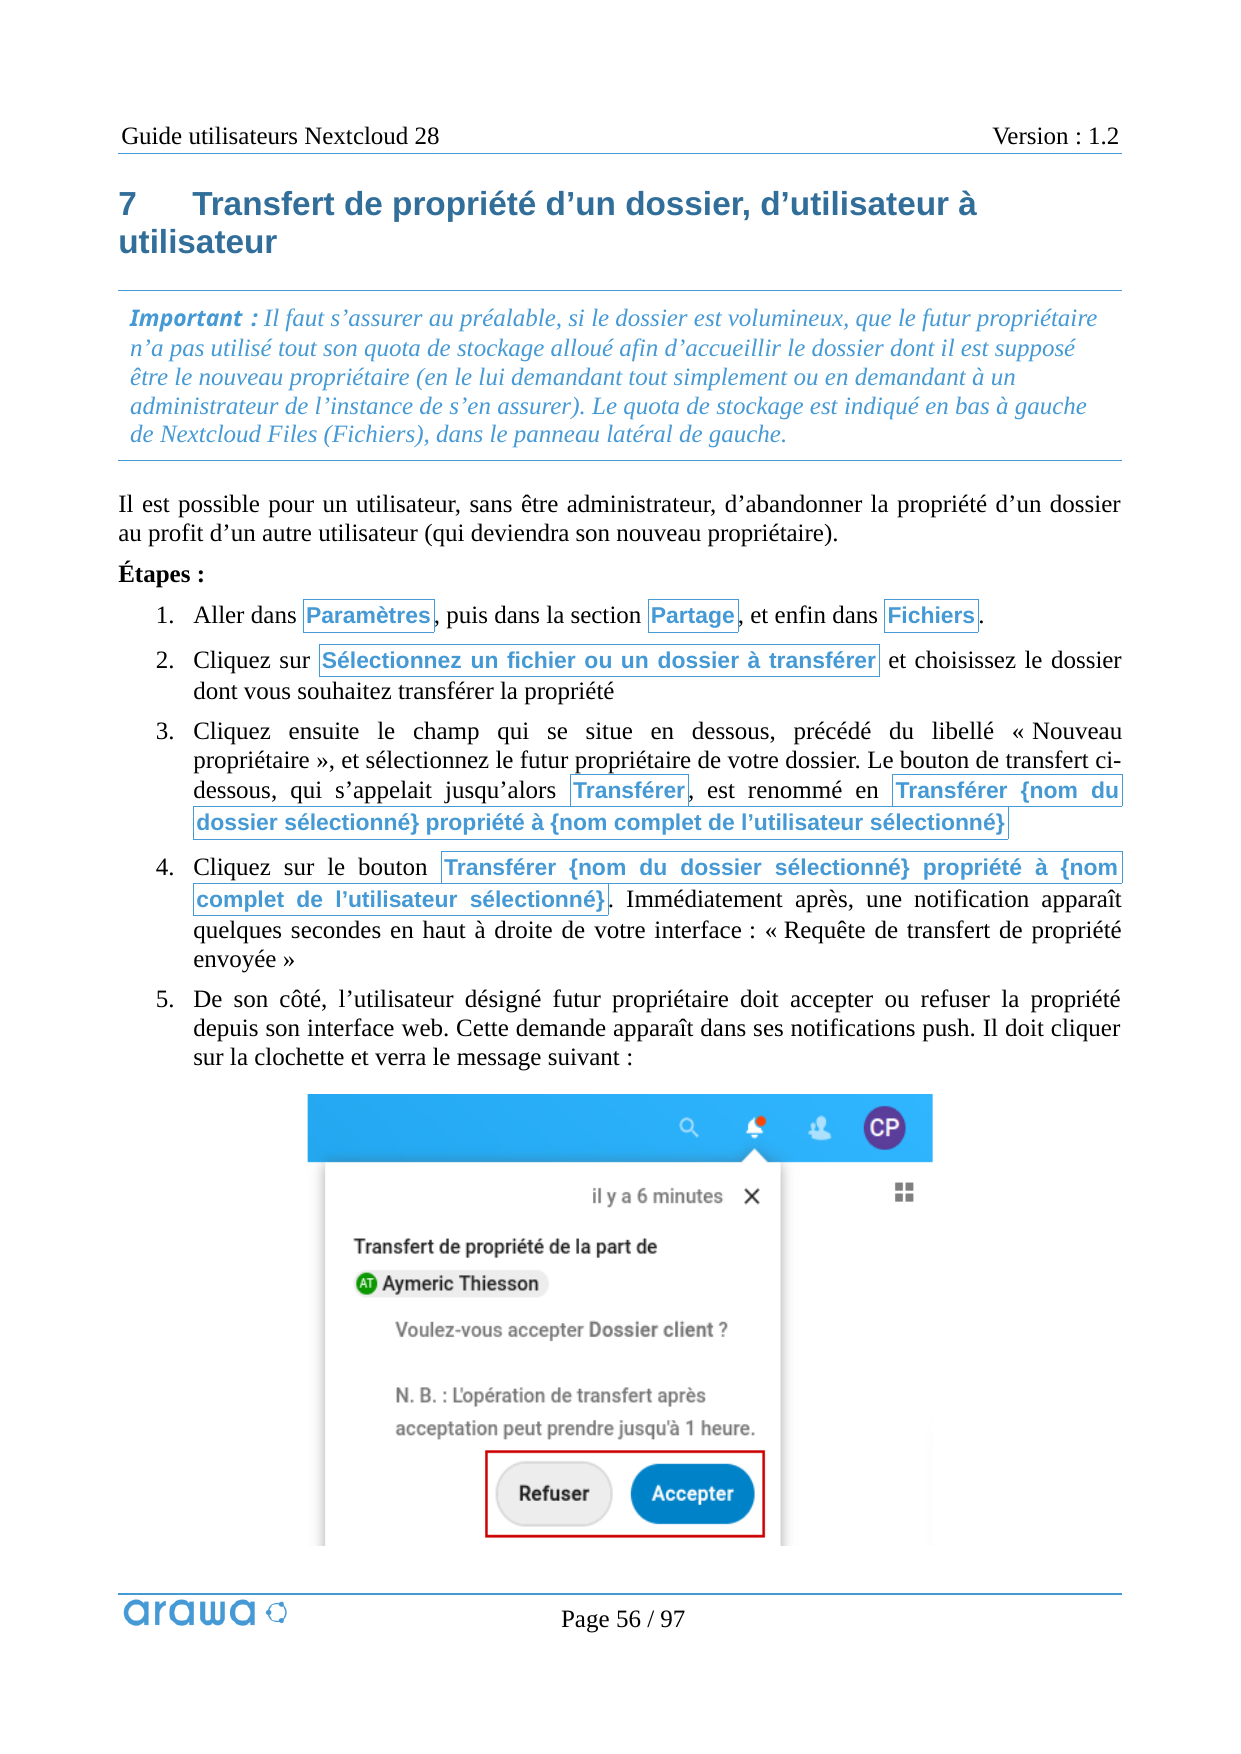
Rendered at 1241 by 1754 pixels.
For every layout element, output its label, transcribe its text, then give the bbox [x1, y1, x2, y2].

list Cliquez sur le bouton Transférer {nom du dossier sélectionné} propriété à {nom complet de l’utilisateur sélectionné}. Immédiatement après, une notification apparaît quelques secondes en haut à droite de votre interface : « Requête de transfert de propriété envoyée » [156, 851, 1122, 973]
text Étapes : [118, 559, 1122, 588]
list Aller dans Paramètres, puis dans la section Partage, et enfin dans Fichiers. [649, 600, 738, 632]
list Aller dans Paramètres, puis dans la section Partage, et enfin dans Fichiers. [739, 599, 884, 632]
text Important : Il faut s’assurer au préalable, si le dossier est volumineux, que le futur propriétaire n’a pas utilisé tout son quota de stockage alloué afin d’accueillir le dossier dont il est supposé être le nouveau propriétaire (en le lui demandant tout simplement ou en demandant à un administrateur de l’instance de s’en assurer). Le quota de stockage est indiqué en bas à gauche de Nextcloud Files (Fichiers), dans le panneau latéral de gauche. [118, 291, 1122, 460]
list De son côté, l’utilisateur désigné futur propriétaire doit accepter ou refuser la propriété depuis son interface web. Cette demande apparaît dans ses notifications push. Il doit cliquer sur la clochette et verra le message suivant : [156, 984, 1122, 1071]
list Aller dans Paramètres, puis dans la section Partage, et enfin dans Fichiers. [979, 599, 1122, 632]
list Aller dans Paramètres, puis dans la section Partage, et enfin dans Fichiers. [304, 600, 434, 632]
list Cliquez ensuite le champ qui se situe en dessous, précédé du libellé « Nouveau propriétaire », et sélectionnez le futur propriétaire de votre dossier. Le bouton de transfert ci-dessous, qui s’appelait jusqu’alors Transférer, est renommé en Transférer {nom du dossier sélectionné} propriété à {nom complet de l’utilisateur sélectionné} [156, 716, 1122, 839]
subtitle Transfert de propriété d’un dossier, d’utilisateur à utilisateur [118, 184, 1122, 261]
list Cliquez sur Sélectionnez un fichier ou un dossier à transférer et choisissez le dossier dont vous souhaitez transférer la propriété [156, 643, 1122, 705]
list Aller dans Paramètres, puis dans la section Partage, et enfin dans Fichiers. [885, 600, 978, 632]
list Aller dans Paramètres, puis dans la section Partage, et enfin dans Fichiers. [435, 599, 648, 632]
list Aller dans Paramètres, puis dans la section Partage, et enfin dans Fichiers. [156, 599, 303, 632]
text Il est possible pour un utilisateur, sans être administrateur, d’abandonner la propriété d’un dossier au profit d’un autre utilisateur (qui deviendra son nouveau propriétaire). [118, 489, 1122, 547]
picture [121, 1597, 290, 1628]
picture [307, 1094, 933, 1546]
